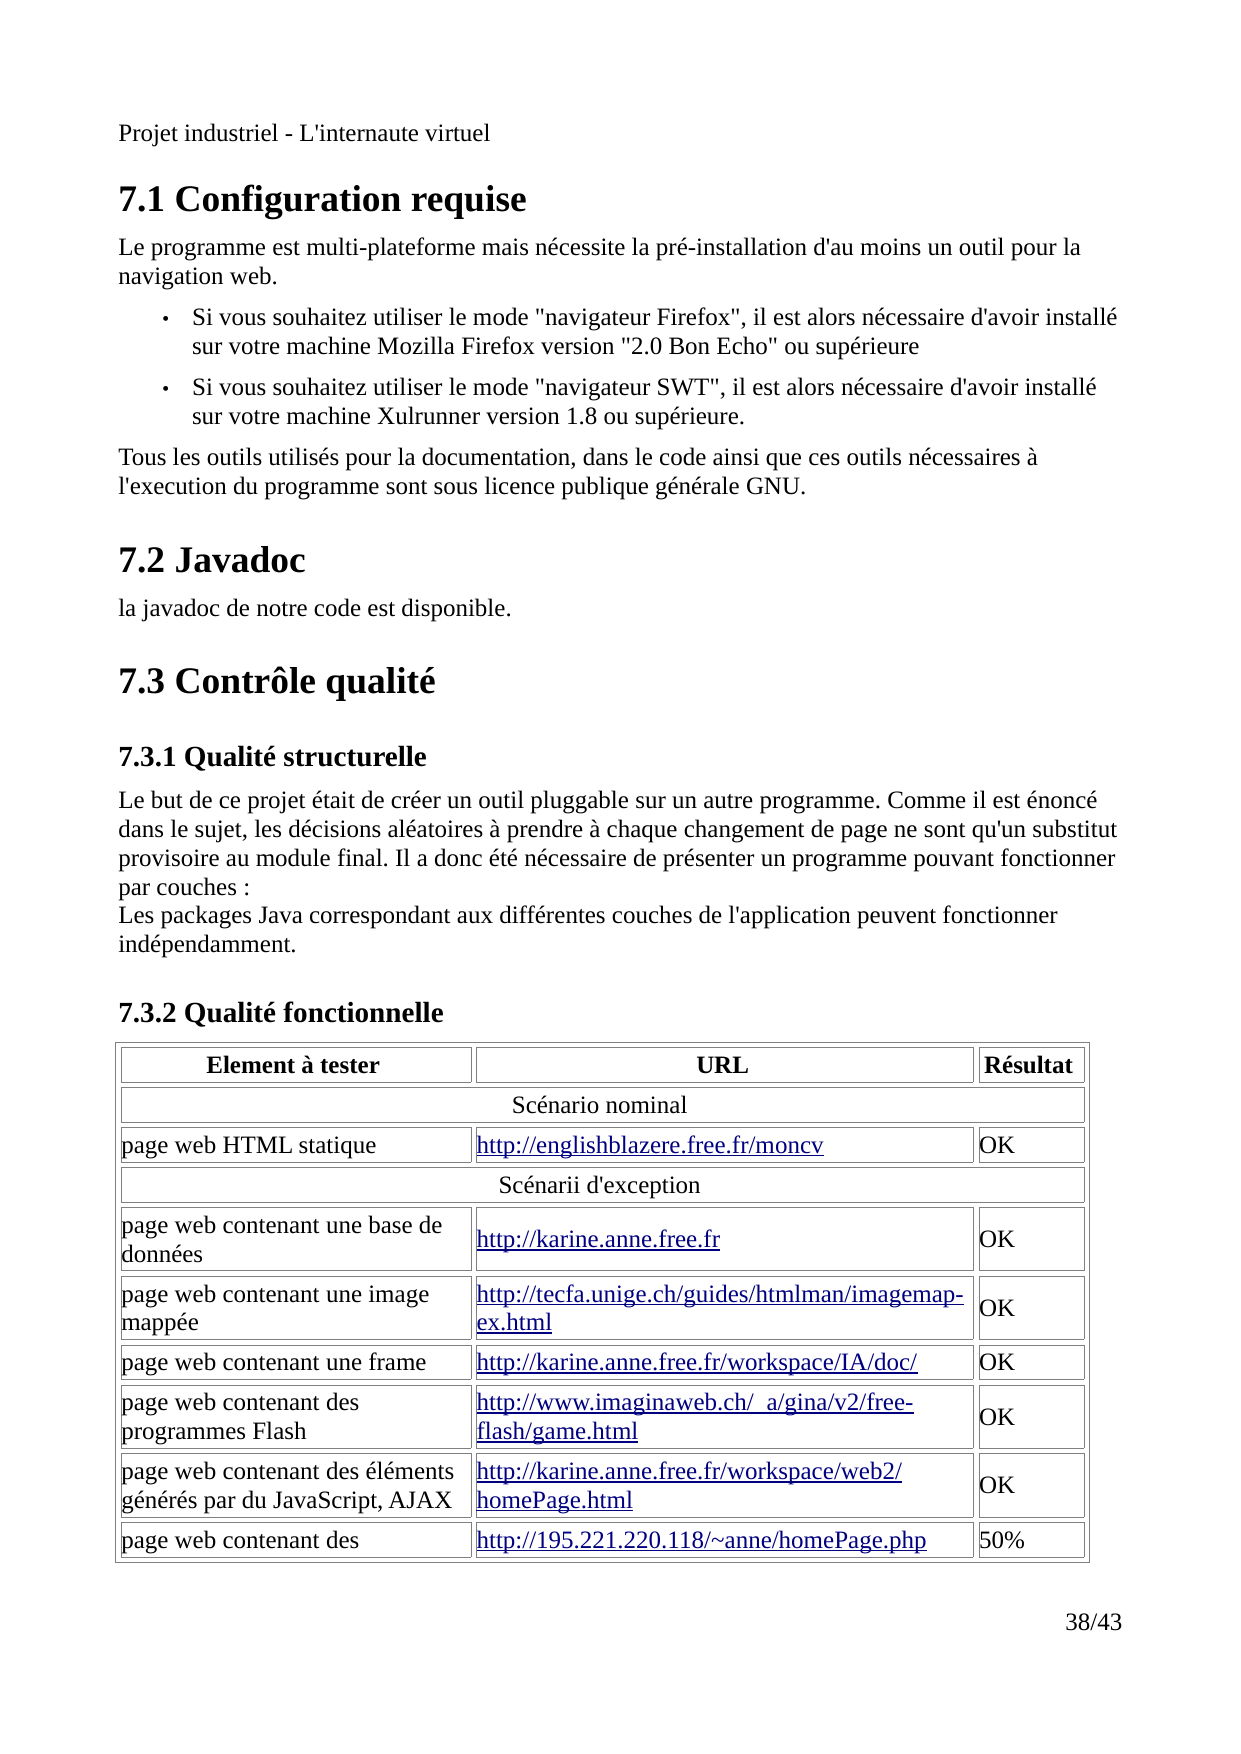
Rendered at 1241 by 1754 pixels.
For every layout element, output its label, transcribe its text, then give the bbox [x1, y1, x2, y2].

table_header URL [474, 1043, 976, 1082]
table_cell http://www.imaginaweb.ch/_a/gina/v2/free-flash/game.html [474, 1379, 976, 1448]
text Le but de ce projet était de créer un outil pluggable sur un autre programme. Comme il est énoncé dans le sujet, les décisions aléatoires à prendre à chaque changement de page ne sont qu'un substitut provisoire au module final. Il a donc été nécessaire de présenter un programme pouvant fonctionner par couches : Les packages Java correspondant aux différentes couches de l'application peuvent fonctionner indépendamment. [118, 786, 1122, 958]
table_cell page web contenant une image mappée [118, 1270, 473, 1339]
table_cell OK [976, 1270, 1087, 1339]
subtitle 7.3.2 Qualité fonctionnelle [118, 996, 1122, 1029]
table_header Element à tester [118, 1043, 473, 1082]
table_cell http://tecfa.unige.ch/guides/htmlman/imagemap-ex.html [474, 1270, 976, 1339]
table_cell http://karine.anne.free.fr/workspace/IA/doc/ [474, 1339, 976, 1379]
subtitle 7.3.1 Qualité structurelle [118, 739, 1122, 773]
table_cell page web contenant des programmes Flash [118, 1379, 473, 1448]
text la javadoc de notre code est disponible. [118, 593, 1122, 621]
table_header Résultat [976, 1043, 1087, 1082]
table_cell Scénarii d'exception [118, 1162, 1087, 1202]
table_cell page web contenant des éléments générés par du JavaScript, AJAX [118, 1448, 473, 1517]
subtitle 7.2 Javadoc [118, 537, 1122, 580]
table_cell OK [976, 1379, 1087, 1448]
table_cell 50% [976, 1517, 1087, 1557]
table_cell OK [976, 1448, 1087, 1517]
text Le programme est multi-plateforme mais nécessite la pré-installation d'au moins un outil pour la navigation web. [118, 232, 1122, 289]
table_cell http://englishblazere.free.fr/moncv [474, 1123, 976, 1162]
text Tous les outils utilisés pour la documentation, dans le code ainsi que ces outils nécessaires à l'execution du programme sont sous licence publique générale GNU. [118, 442, 1122, 499]
table_cell http://karine.anne.free.fr/workspace/web2/homePage.html [474, 1448, 976, 1517]
table_cell OK [976, 1339, 1087, 1379]
list Si vous souhaitez utiliser le mode "navigateur SWT", il est alors nécessaire d'avoir installé sur votre machine Xulrunner version 1.8 ou supérieure. [162, 372, 1122, 429]
subtitle 7.3 Contrôle qualité [118, 659, 1122, 702]
table_cell page web contenant une base de données [118, 1202, 473, 1270]
table_cell page web HTML statique [118, 1122, 473, 1162]
table_cell OK [976, 1202, 1087, 1270]
subtitle 7.1 Configuration requise [118, 176, 1122, 219]
table_cell http://karine.anne.free.fr [474, 1203, 976, 1270]
table_cell http://195.221.220.118/~anne/homePage.php [474, 1517, 976, 1557]
list Si vous souhaitez utiliser le mode "navigateur Firefox", il est alors nécessaire d'avoir installé sur votre machine Mozilla Firefox version "2.0 Bon Echo" ou supérieure [162, 302, 1122, 359]
table_cell Scénario nominal [118, 1082, 1087, 1122]
table_cell page web contenant une frame [118, 1339, 473, 1379]
table_cell OK [976, 1122, 1087, 1162]
table_cell page web contenant des [118, 1517, 473, 1557]
